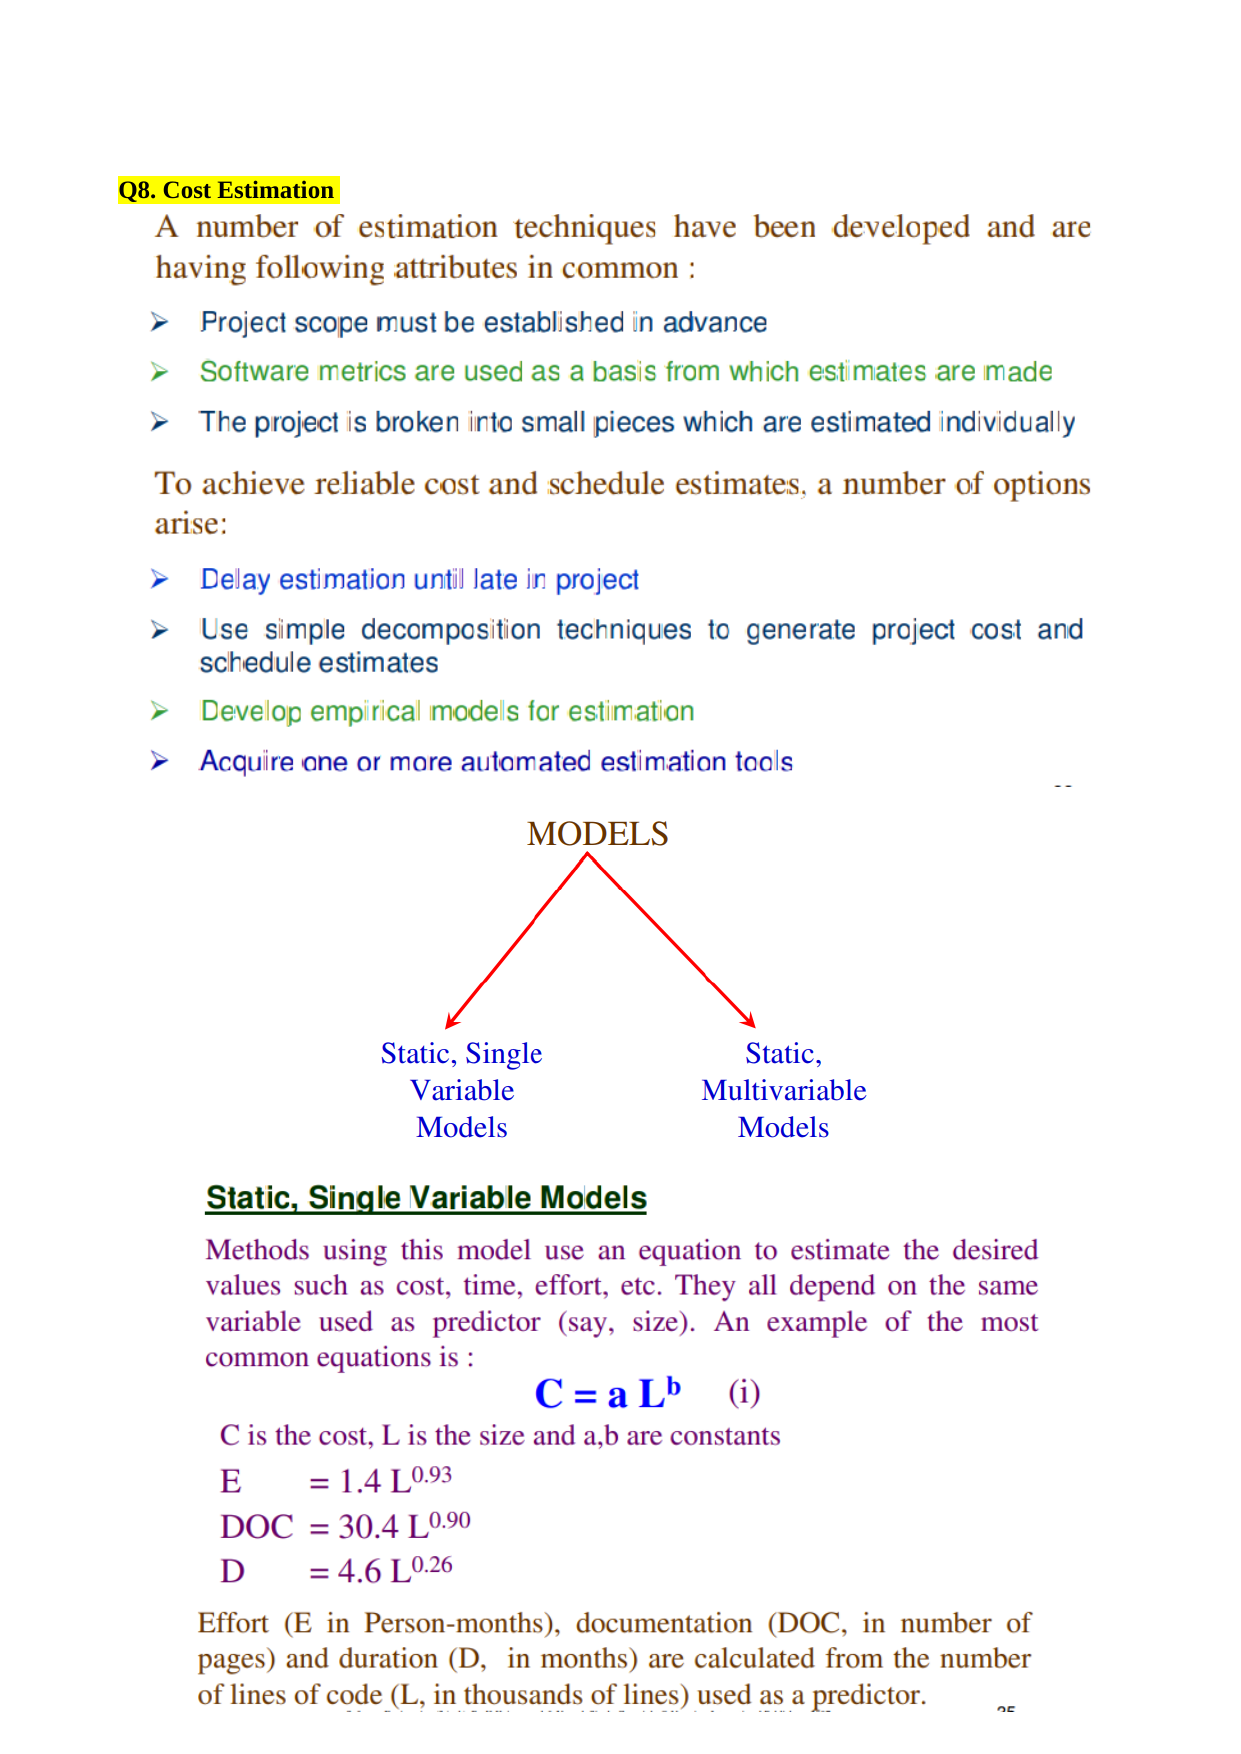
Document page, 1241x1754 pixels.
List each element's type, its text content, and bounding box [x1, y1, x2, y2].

picture [197, 1182, 1068, 1712]
picture [364, 800, 876, 1165]
text Q8. Cost Estimation [118, 176, 1122, 204]
picture [146, 214, 1094, 787]
